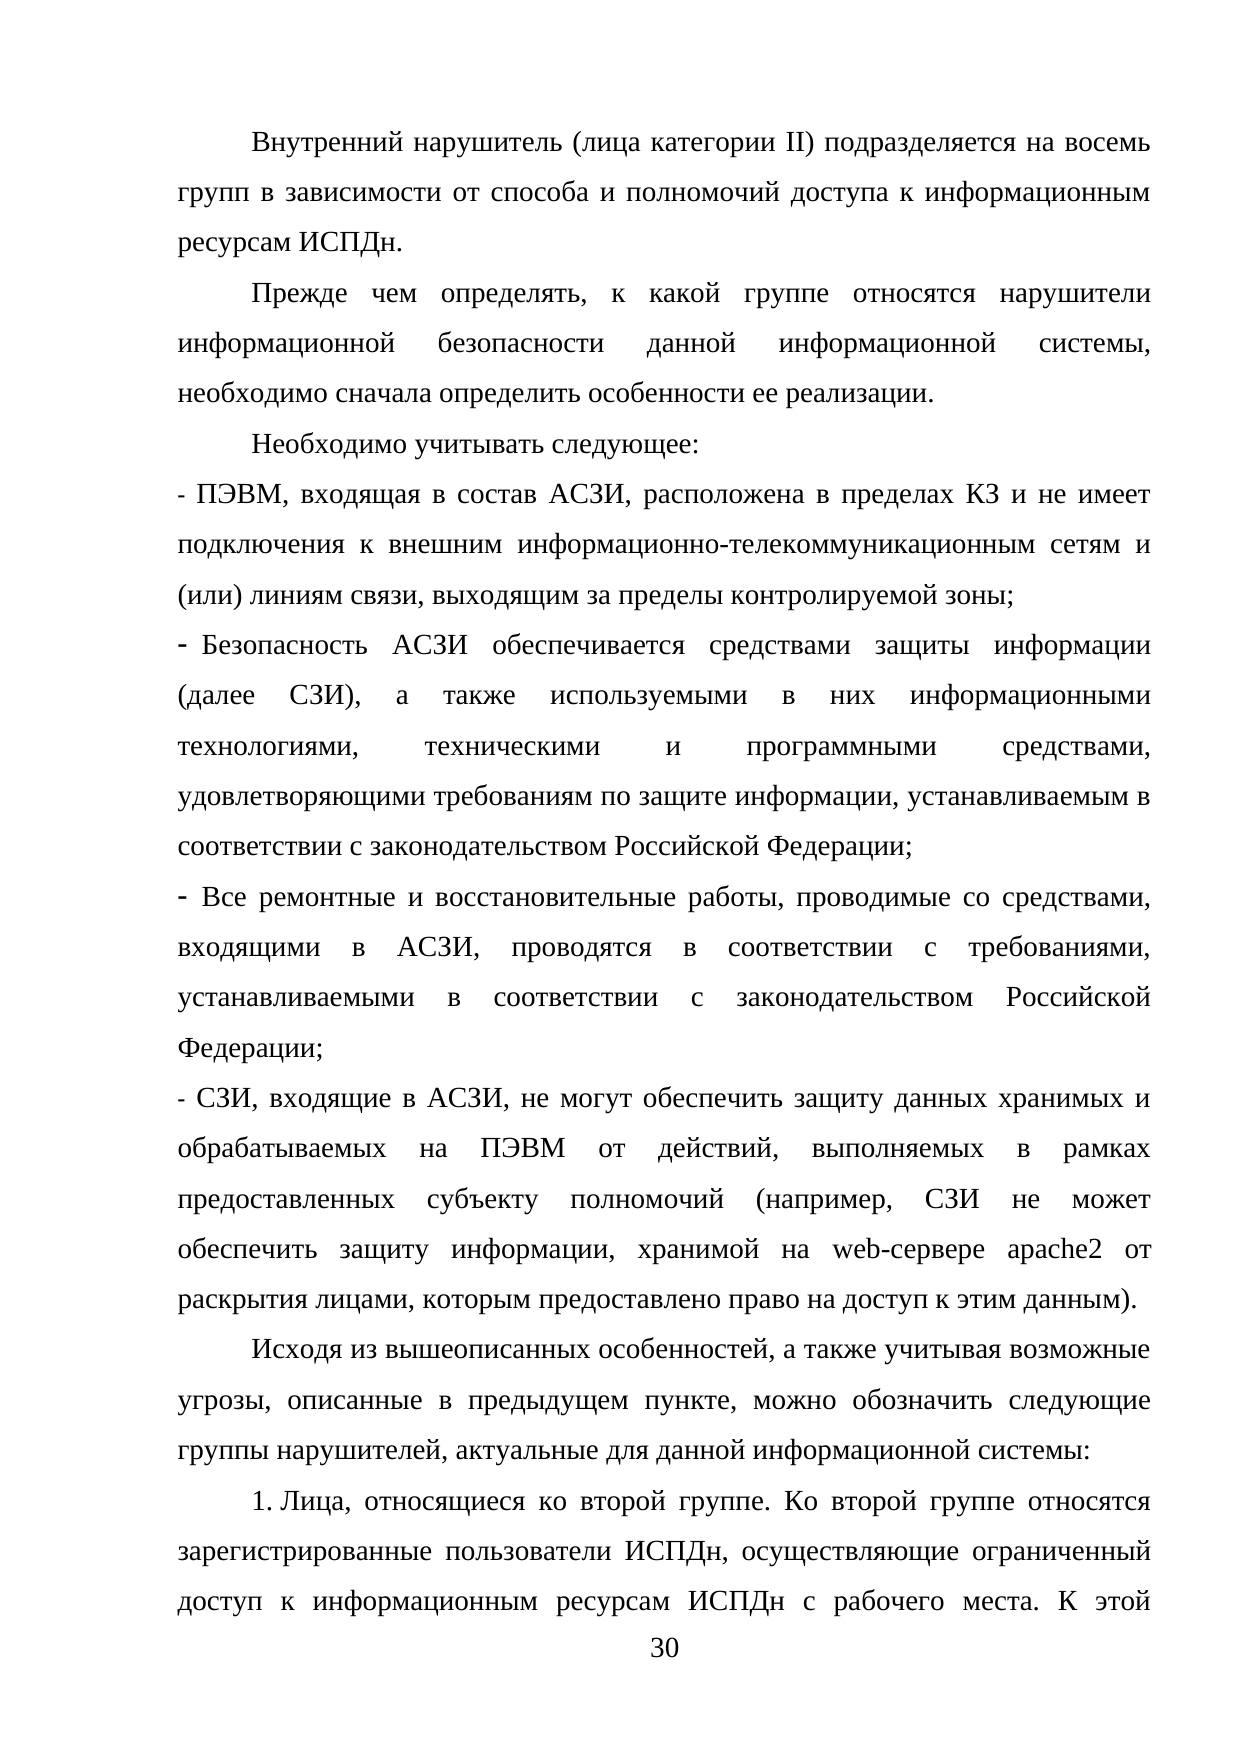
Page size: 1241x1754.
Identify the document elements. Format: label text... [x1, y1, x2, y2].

text Необходимо учитывать следующее: [177, 426, 1152, 459]
text Внутренний нарушитель (лица категории II) подразделяется на восемь групп в зависимости от способа и полномочий доступа к информационным ресурсам ИСПДн. [177, 124, 1152, 258]
list Все ремонтные и восстановительные работы, проводимые со средствами, входящими в АСЗИ, проводятся в соответствии с требованиями, устанавливаемыми в соответствии с законодательством Российской Федерации; [177, 879, 1152, 1063]
list Безопасность АСЗИ обеспечивается средствами защиты информации (далее СЗИ), а также используемыми в них информационными технологиями, техническими и программными средствами, удовлетворяющими требованиям по защите информации, устанавливаемым в соответствии с законодательством Российской Федерации; [177, 627, 1152, 862]
text Исходя из вышеописанных особенностей, а также учитывая возможные угрозы, описанные в предыдущем пункте, можно обозначить следующие группы нарушителей, актуальные для данной информационной системы: [177, 1332, 1152, 1466]
list Лица, относящиеся ко второй группе. Ко второй группе относятся зарегистрированные пользователи ИСПДн, осуществляющие ограниченный доступ к информационным ресурсам ИСПДн с рабочего места. К этой [177, 1483, 1152, 1617]
text Прежде чем определять, к какой группе относятся нарушители информационной безопасности данной информационной системы, необходимо сначала определить особенности ее реализации. [177, 275, 1152, 409]
list СЗИ, входящие в АСЗИ, не могут обеспечить защиту данных хранимых и обрабатываемых на ПЭВМ от действий, выполняемых в рамках предоставленных субъекту полномочий (например, СЗИ не может обеспечить защиту информации, хранимой на web-сервере apache2 от раскрытия лицами, которым предоставлено право на доступ к этим данным). [177, 1080, 1152, 1315]
list ПЭВМ, входящая в состав АСЗИ, расположена в пределах КЗ и не имеет подключения к внешним информационно-телекоммуникационным сетям и (или) линиям связи, выходящим за пределы контролируемой зоны; [177, 476, 1152, 610]
